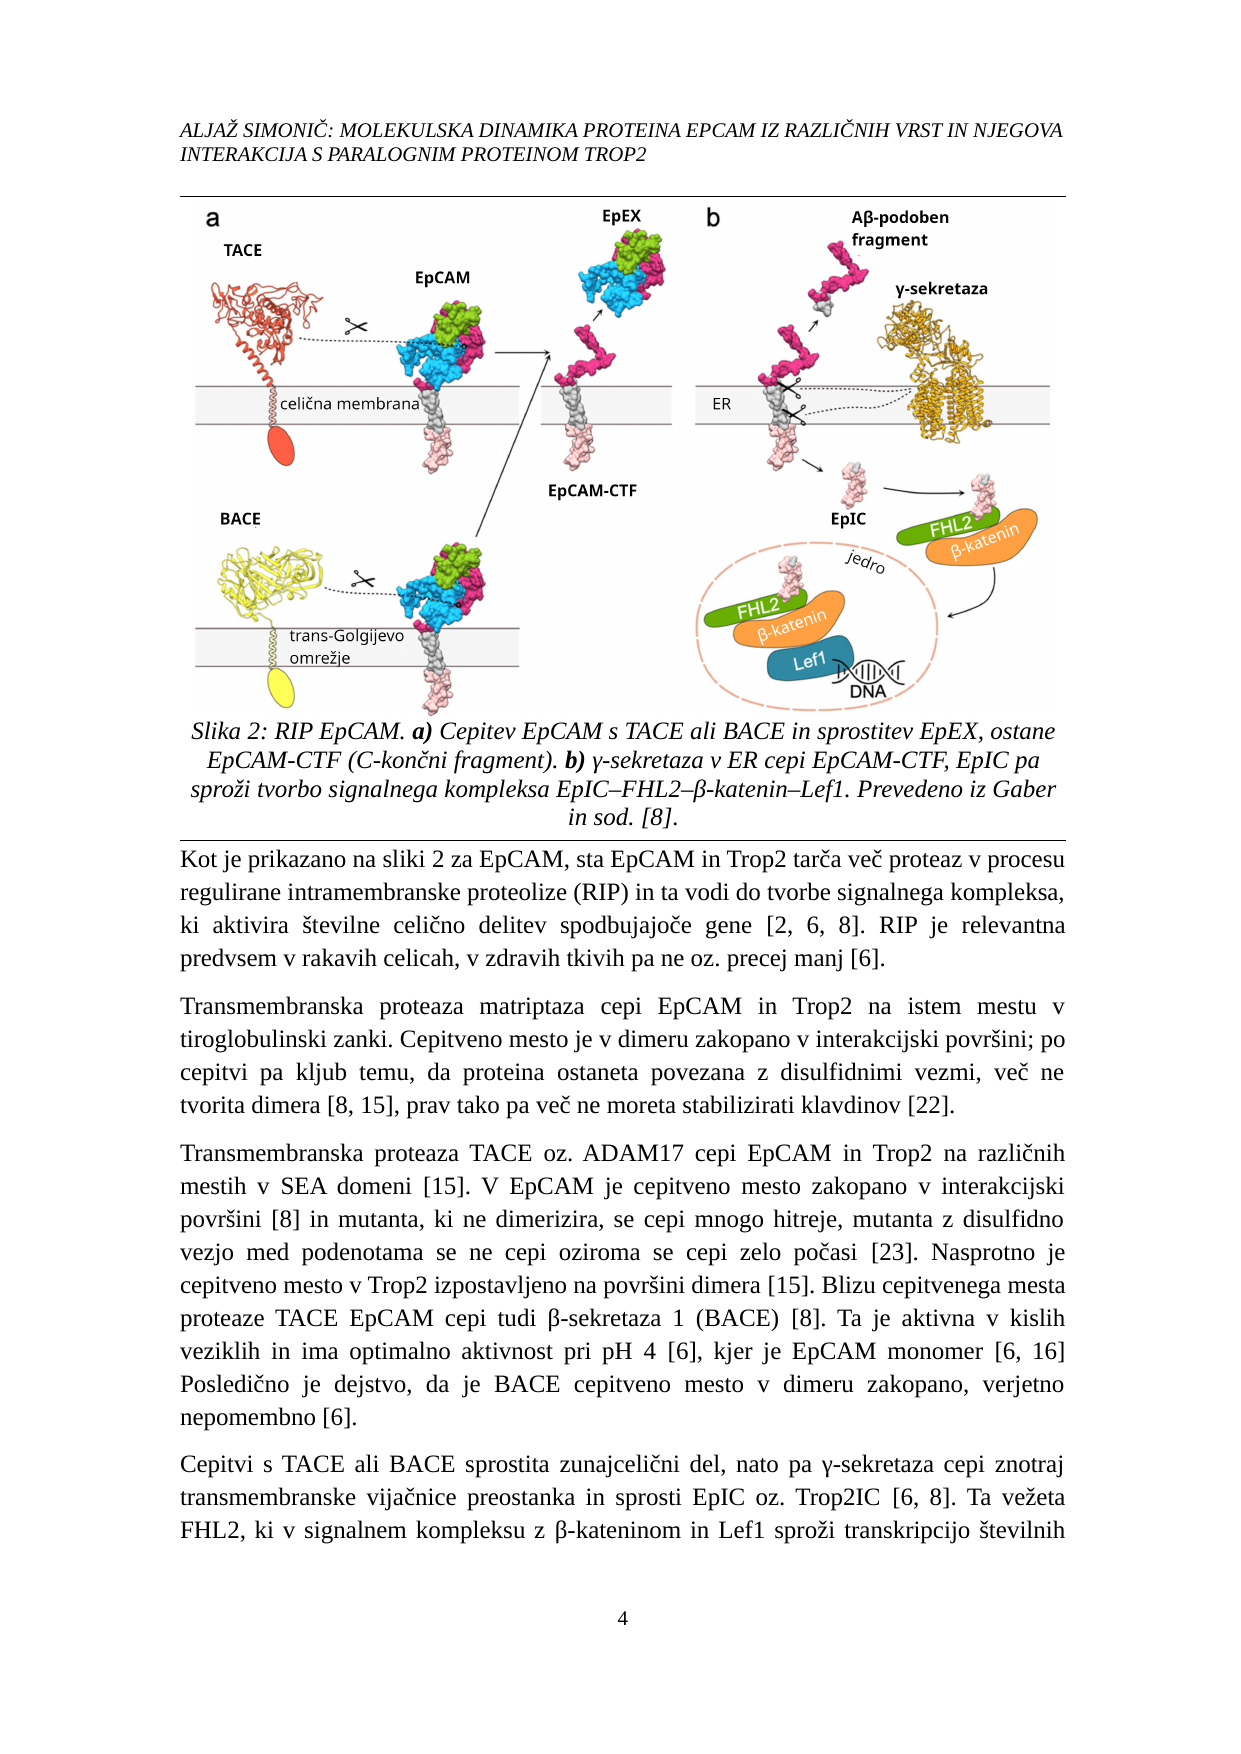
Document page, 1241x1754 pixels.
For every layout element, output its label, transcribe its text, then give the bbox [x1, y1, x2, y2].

text Cepitvi s TACE ali BACE sprostita zunajcelični del, nato pa γ-sekretaza cepi znotraj transmembranske vijačnice preostanka in sprosti EpIC oz. Trop2IC [6, 8]. Ta vežeta FHL2, ki v signalnem kompleksu z β-kateninom in Lef1 sproži transkripcijo številnih [180, 1449, 1066, 1544]
picture [189, 202, 1058, 717]
text Slika 2: RIP EpCAM. a) Cepitev EpCAM s TACE ali BACE in sprostitev EpEX, ostane EpCAM-CTF (C-končni fragment). b) γ-sekretaza v ER cepi EpCAM-CTF, EpIC pa sproži tvorbo signalnega kompleksa EpIC–FHL2–β-katenin–Lef1. Prevedeno iz Gaber in sod. [8]. [189, 717, 1057, 831]
text Transmembranska proteaza matriptaza cepi EpCAM in Trop2 na istem mestu v tiroglobulinski zanki. Cepitveno mesto je v dimeru zakopano v interakcijski površini; po cepitvi pa kljub temu, da proteina ostaneta povezana z disulfidnimi vezmi, več ne tvorita dimera [8, 15], prav tako pa več ne moreta stabilizirati klavdinov [22]. [180, 991, 1066, 1119]
text Kot je prikazano na sliki 2 za EpCAM, sta EpCAM in Trop2 tarča več proteaz v procesu regulirane intramembranske proteolize (RIP) in ta vodi do tvorbe signalnega kompleksa, ki aktivira številne celično delitev spodbujajoče gene [2, 6, 8]. RIP je relevantna predvsem v rakavih celicah, v zdravih tkivih pa ne oz. precej manj [6]. [180, 841, 1066, 972]
text Transmembranska proteaza TACE oz. ADAM17 cepi EpCAM in Trop2 na različnih mestih v SEA domeni [15]. V EpCAM je cepitveno mesto zakopano v interakcijski površini [8] in mutanta, ki ne dimerizira, se cepi mnogo hitreje, mutanta z disulfidno vezjo med podenotama se ne cepi oziroma se cepi zelo počasi [23]. Nasprotno je cepitveno mesto v Trop2 izpostavljeno na površini dimera [15]. Blizu cepitvenega mesta proteaze TACE EpCAM cepi tudi β-sekretaza 1 (BACE) [8]. Ta je aktivna v kislih veziklih in ima optimalno aktivnost pri pH 4 [6], kjer je EpCAM monomer [6, 16] Posledično je dejstvo, da je BACE cepitveno mesto v dimeru zakopano, verjetno nepomembno [6]. [180, 1138, 1066, 1431]
